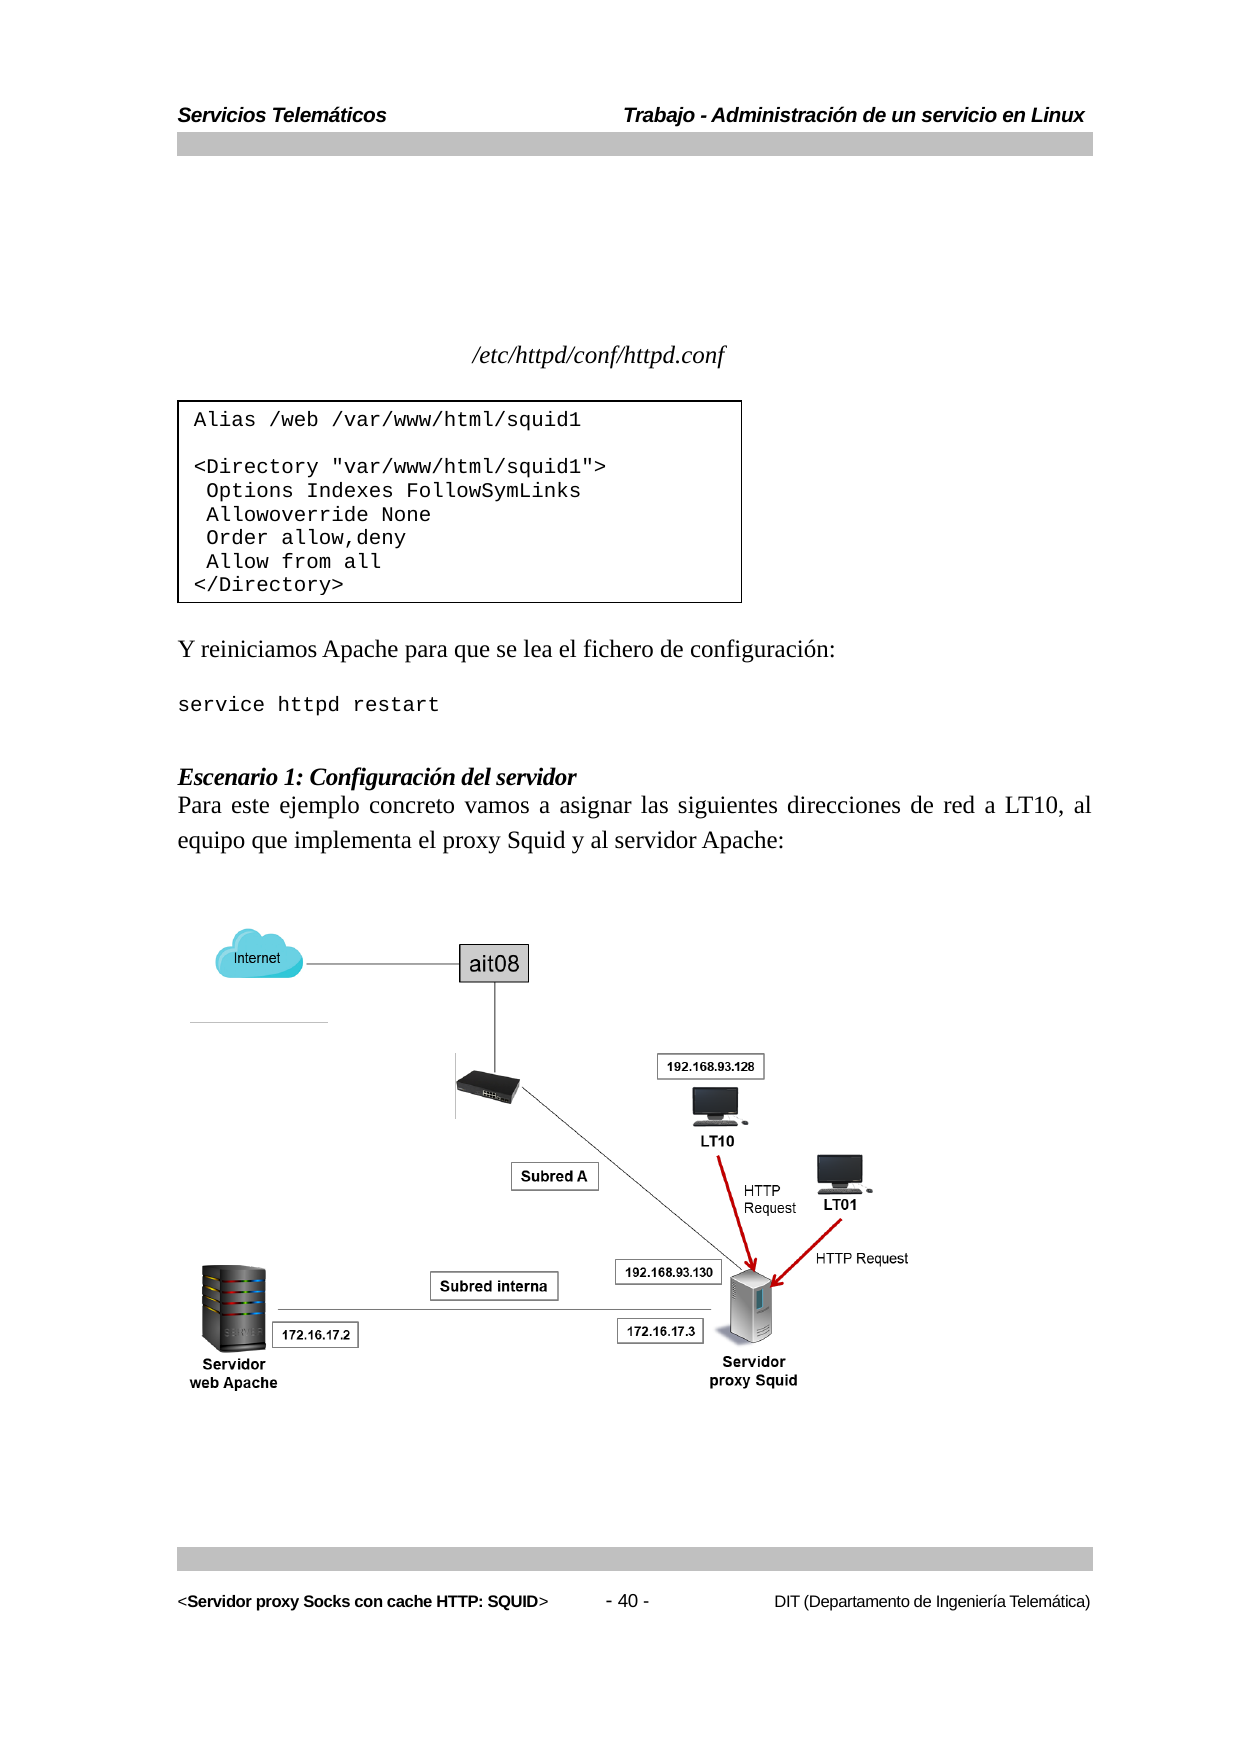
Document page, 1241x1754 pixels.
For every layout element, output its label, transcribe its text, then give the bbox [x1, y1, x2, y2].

text /etc/httpd/conf/httpd.conf [398, 340, 1093, 369]
text Options Indexes FollowSymLinks [194, 480, 726, 503]
text service httpd restart [177, 694, 1093, 717]
text Allow from all [194, 551, 726, 574]
text </Directory> [194, 574, 726, 594]
text Order allow,deny [194, 527, 726, 551]
text Para este ejemplo concreto vamos a asignar las siguientes direcciones de red a LT10, al equipo que implementa el proxy Squid y al servidor Apache: [177, 790, 1093, 854]
text Alias /web /var/www/html/squid1 [194, 409, 726, 433]
list Escenario 1: Configuración del servidor [177, 762, 1093, 790]
text <Directory "var/www/html/squid1"> [194, 456, 726, 480]
text Y reiniciamos Apache para que se lea el fichero de configuración: [177, 634, 1093, 663]
text Allowoverride None [194, 503, 726, 527]
